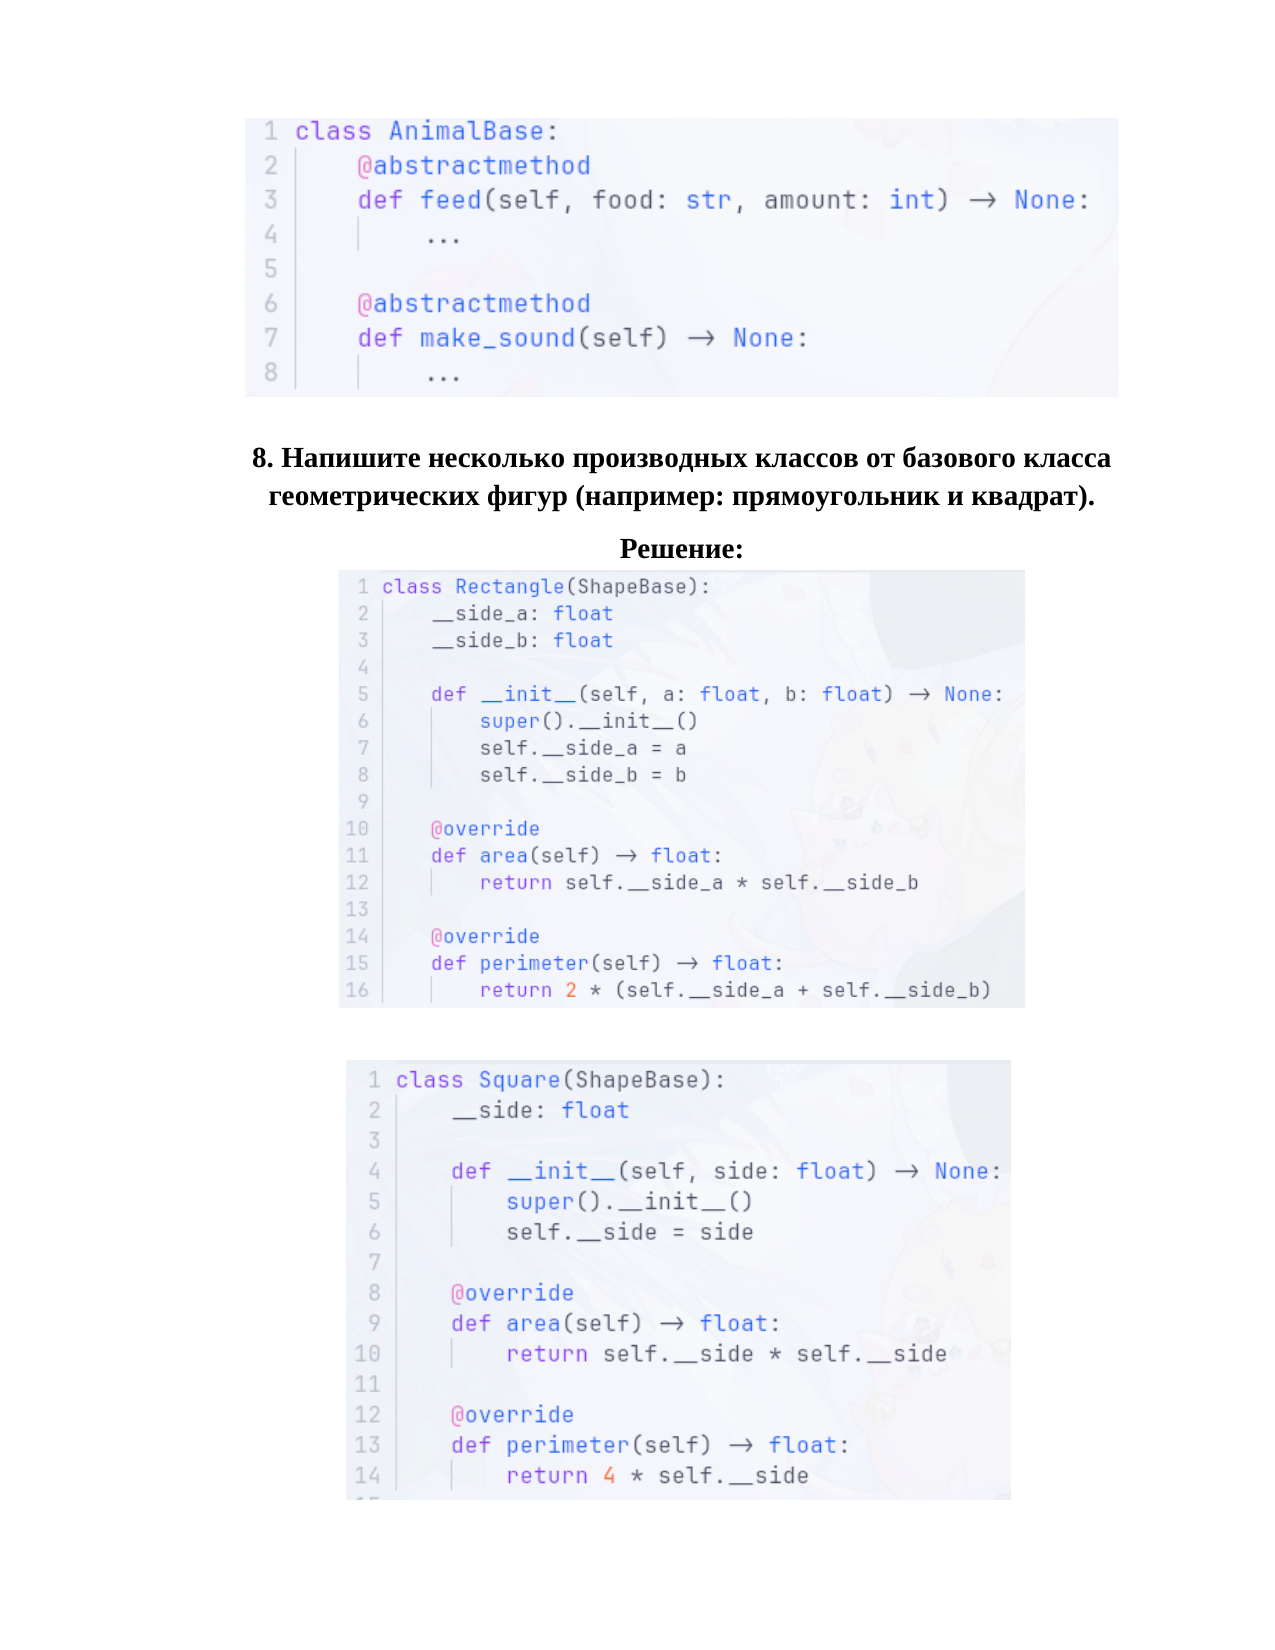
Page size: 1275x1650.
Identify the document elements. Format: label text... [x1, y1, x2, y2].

text 8. Напишите несколько производных классов от базового класса геометрических фигур (например: прямоугольник и квадрат). [177, 440, 1186, 512]
picture [338, 570, 1025, 1008]
text Решение: [177, 531, 1186, 565]
picture [245, 118, 1119, 397]
picture [346, 1060, 1012, 1500]
